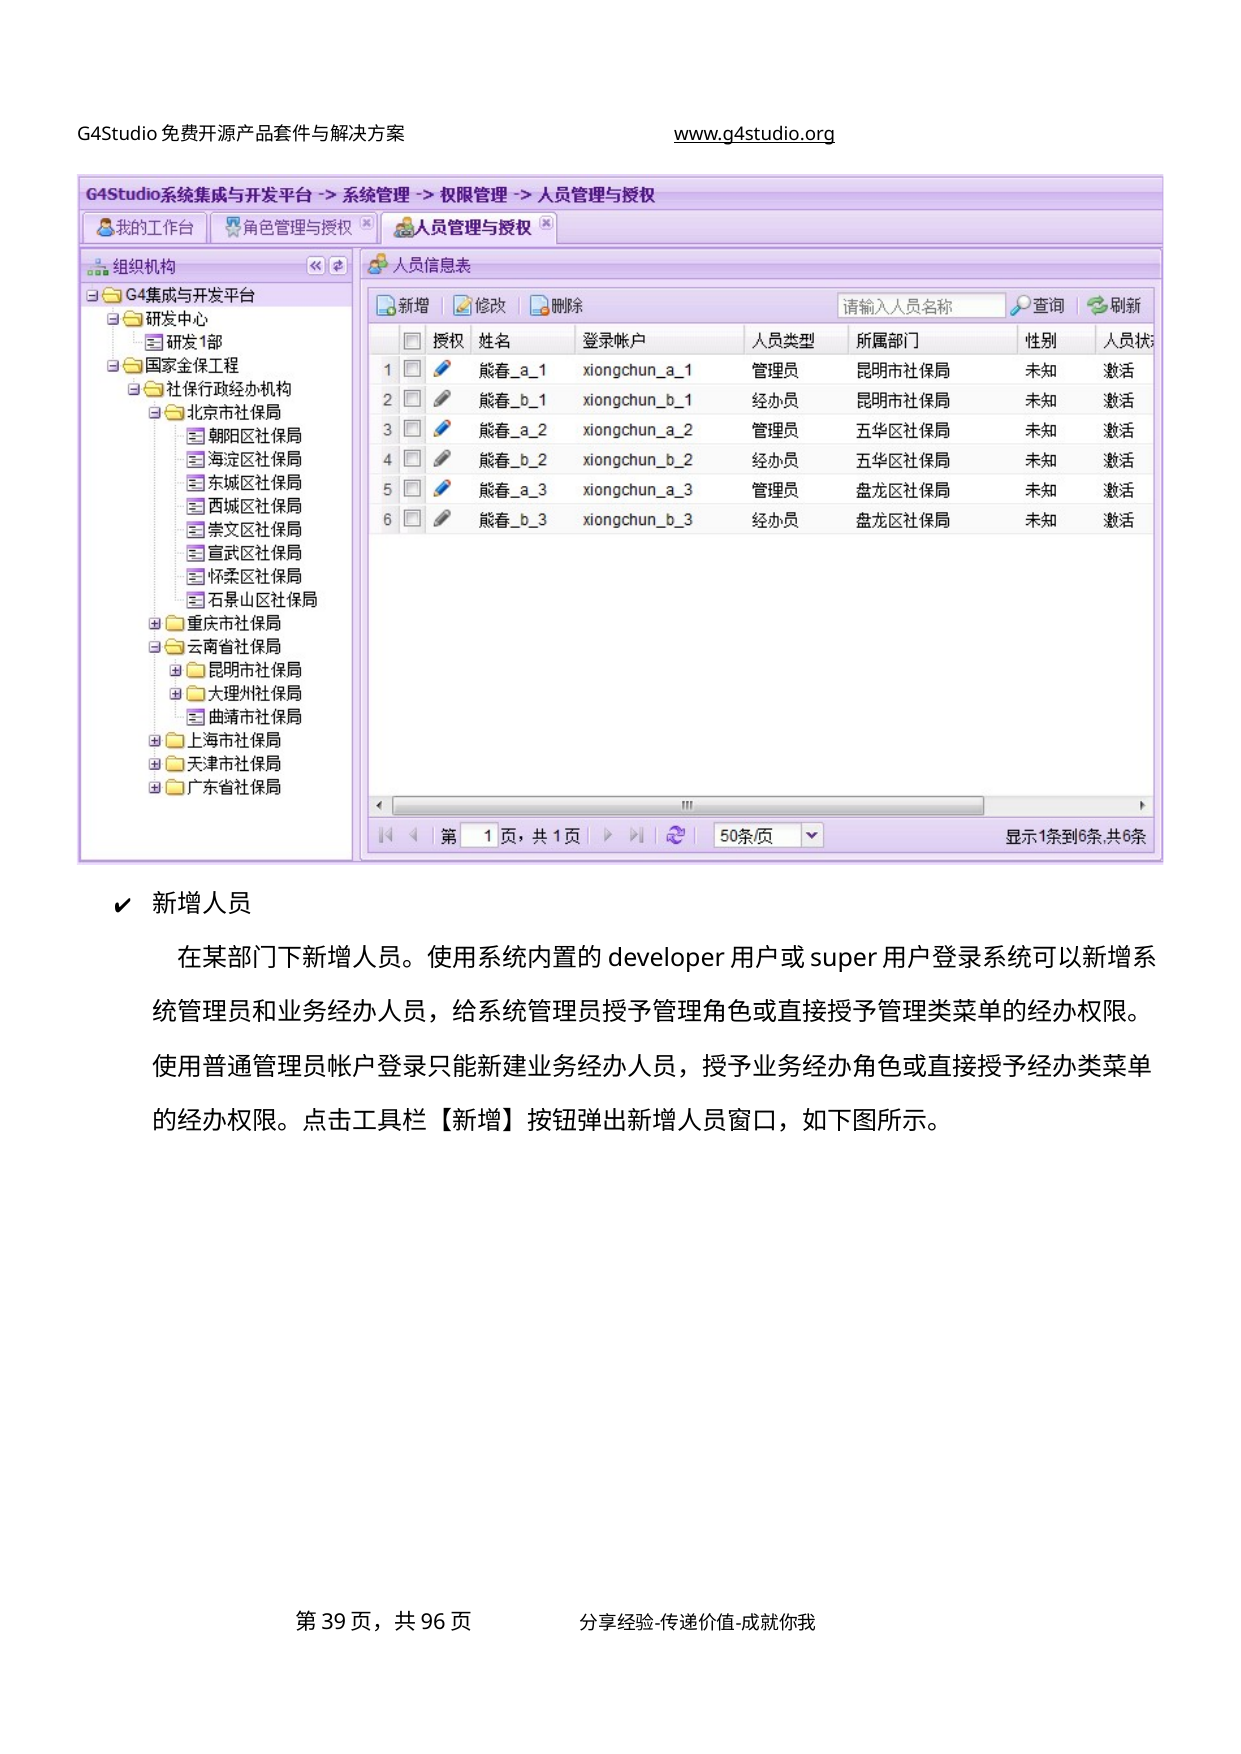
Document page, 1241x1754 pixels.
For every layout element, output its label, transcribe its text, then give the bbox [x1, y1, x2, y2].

list 新增人员 在某部门下新增人员。使用系统内置的developer用户或super用户登录系统可以新增系统管理员和业务经办人员，给系统管理员授予管理角色或直接授予管理类菜单的经办权限。使用普通管理员帐户登录只能新建业务经办人员，授予业务经办角色或直接授予经办类菜单的经办权限。点击工具栏【新增】按钮弹出新增人员窗口，如下图所示。 [114, 865, 1163, 1137]
picture [76, 174, 1164, 865]
